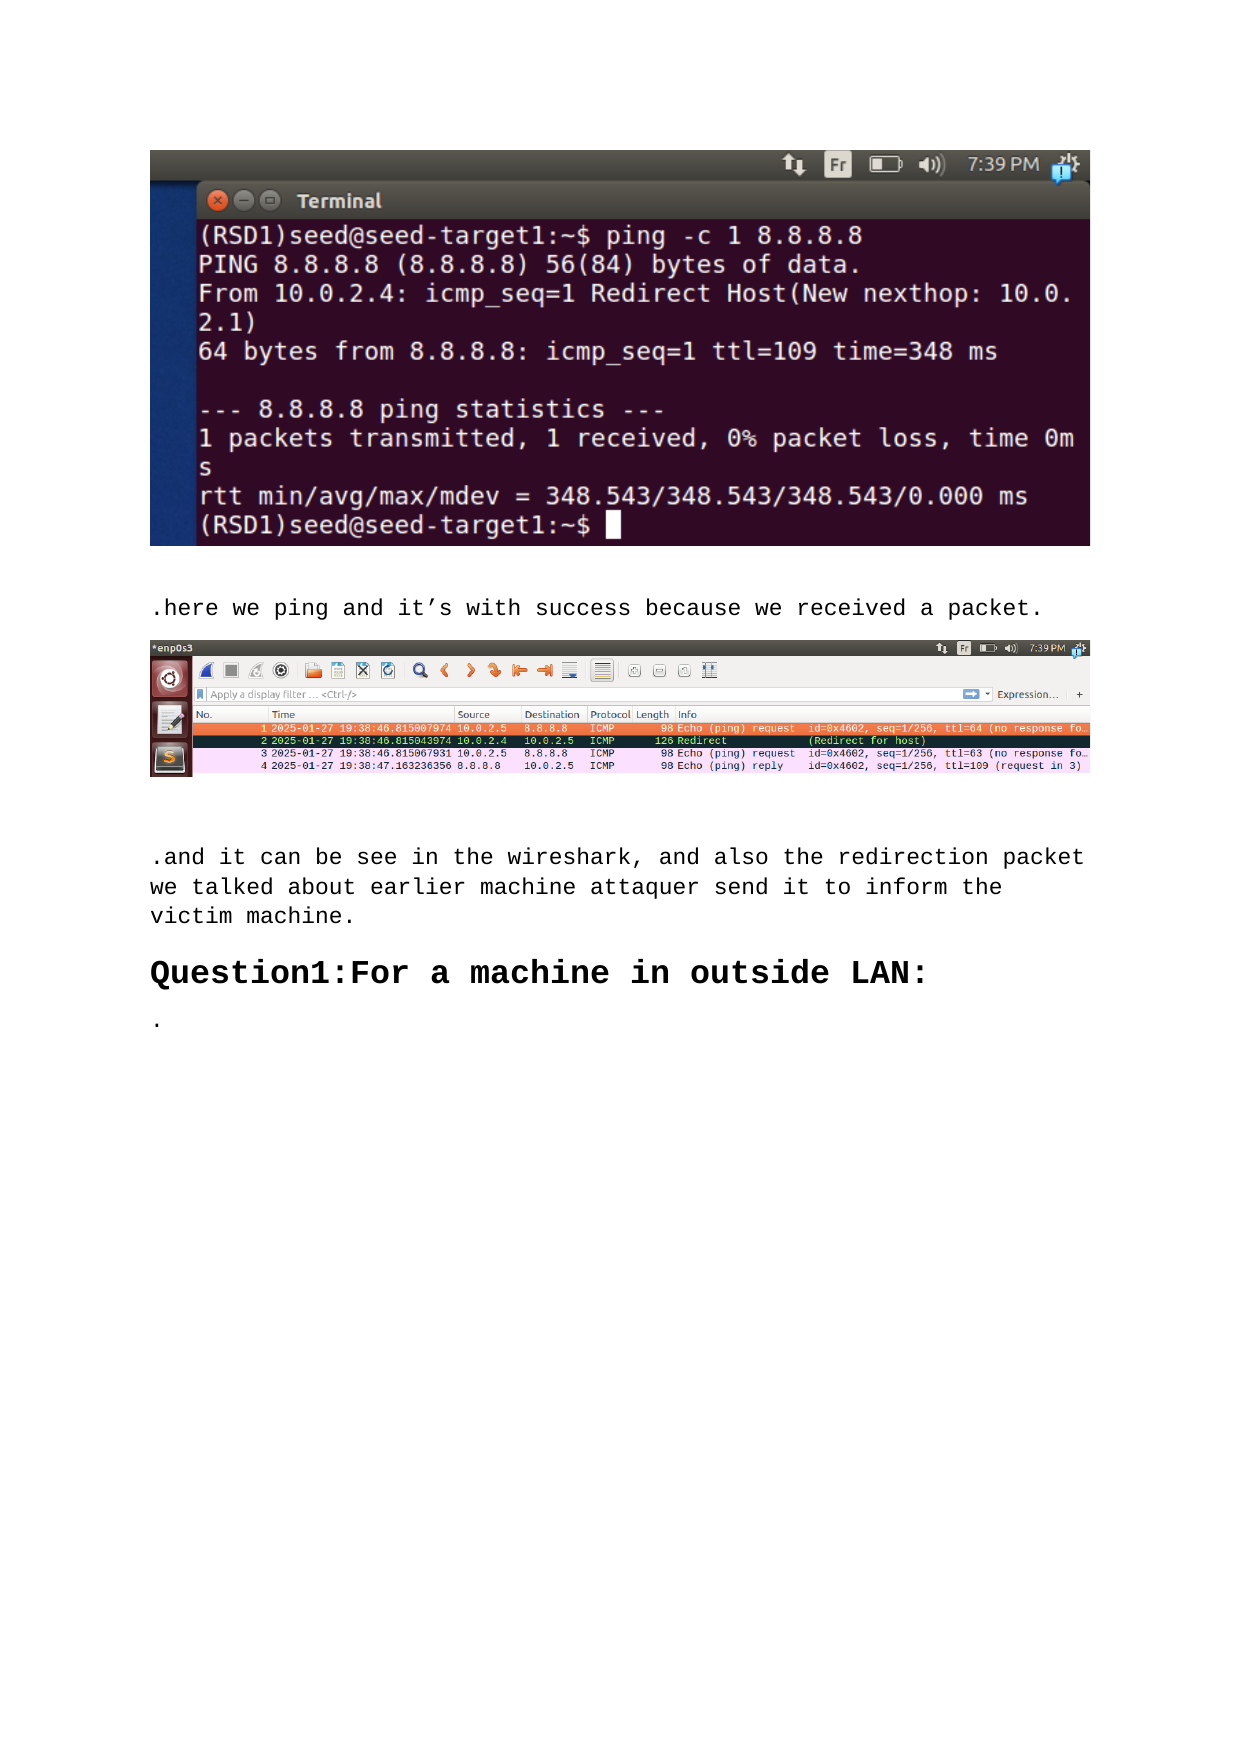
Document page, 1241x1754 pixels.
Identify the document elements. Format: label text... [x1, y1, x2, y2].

picture [150, 640, 1091, 777]
text .and it can be see in the wireshark, and also the redirection packet we talked about earlier machine attaquer send it to inform the victim machine. [150, 845, 1090, 931]
text . [150, 1009, 1090, 1035]
subtitle Question1:For a machine in outside LAN: [150, 955, 1090, 993]
text .here we ping and it’s with success because we received a packet. [150, 596, 1090, 622]
picture [150, 150, 1091, 546]
